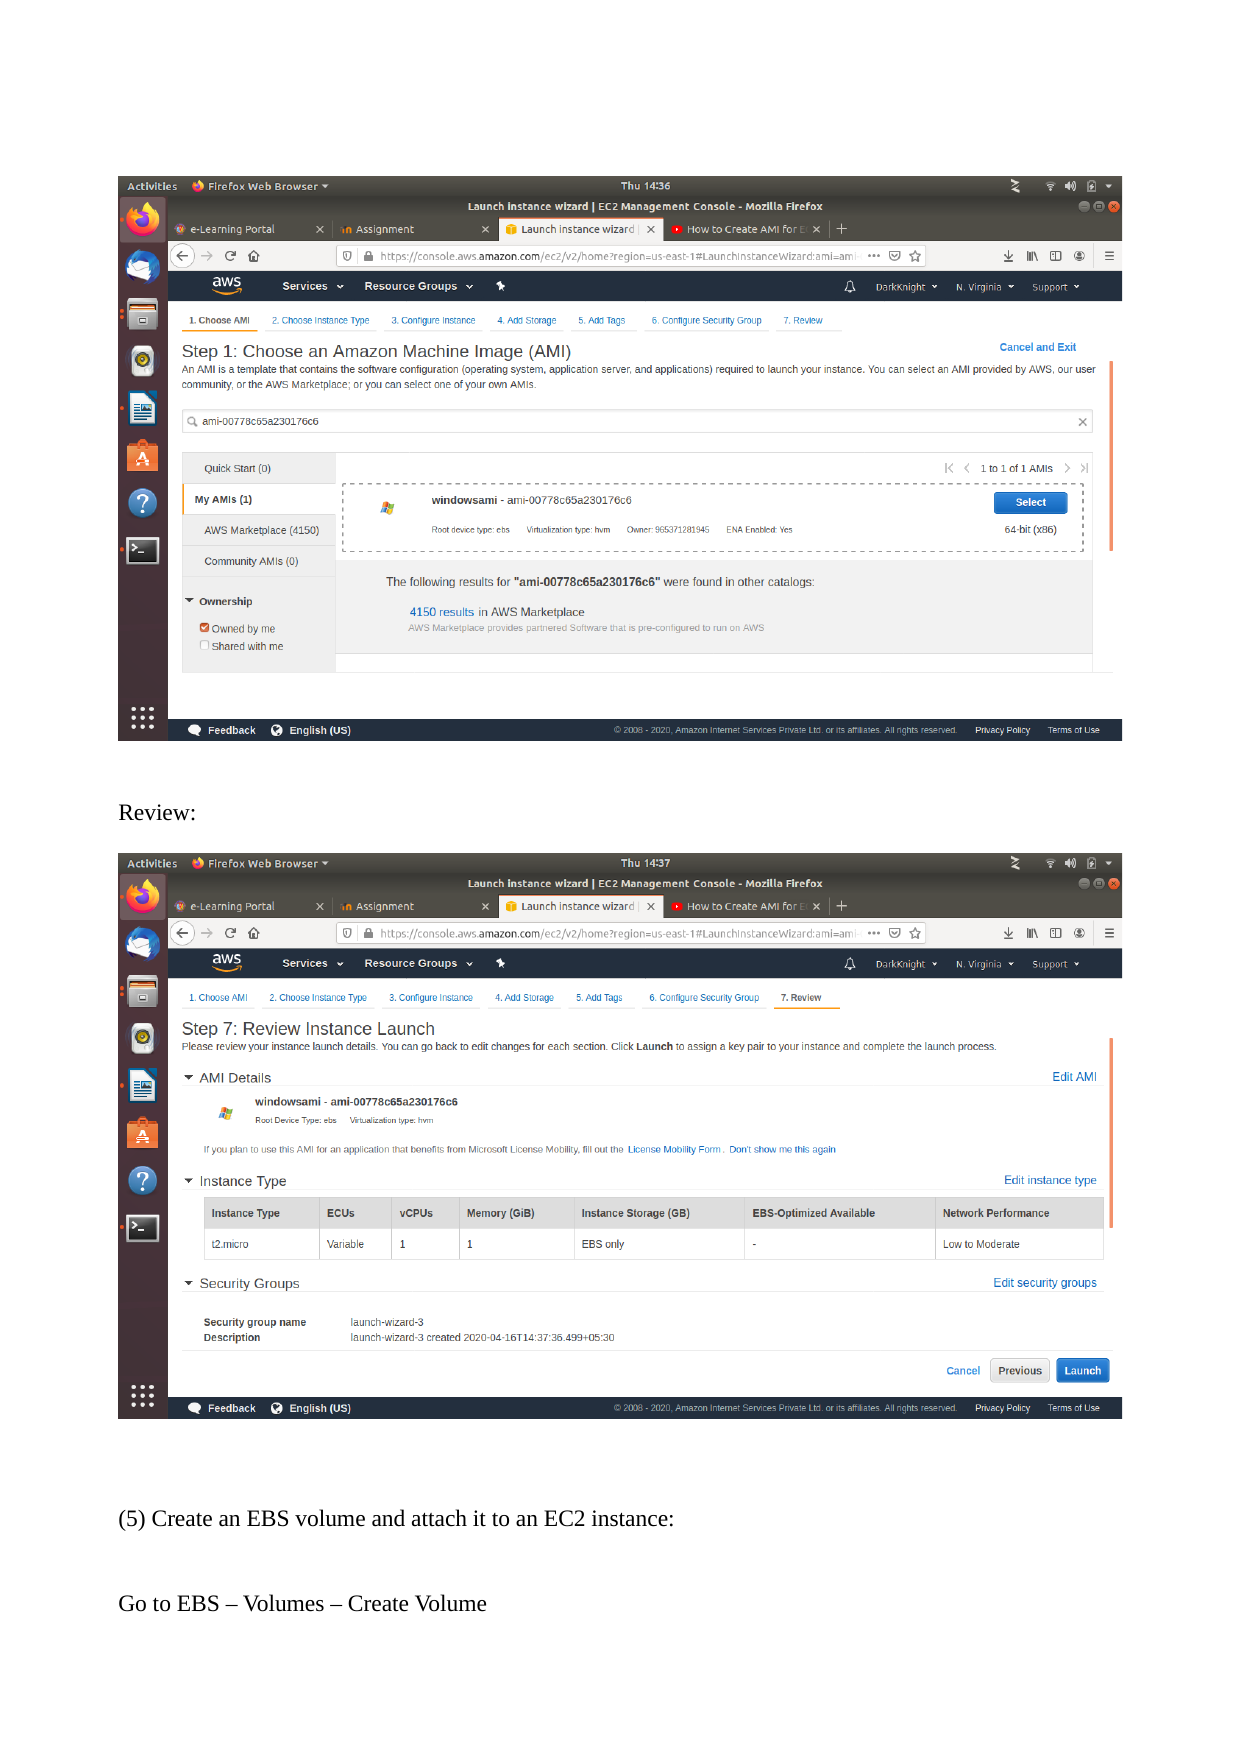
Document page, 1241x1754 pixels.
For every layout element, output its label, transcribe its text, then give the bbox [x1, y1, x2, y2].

picture [118, 176, 1123, 741]
picture [118, 853, 1123, 1419]
text Go to EBS – Volumes – Create Volume [118, 1589, 1122, 1616]
text (5) Create an EBS volume and attach it to an EC2 instance: [118, 1504, 1122, 1532]
text Review: [118, 798, 1122, 825]
